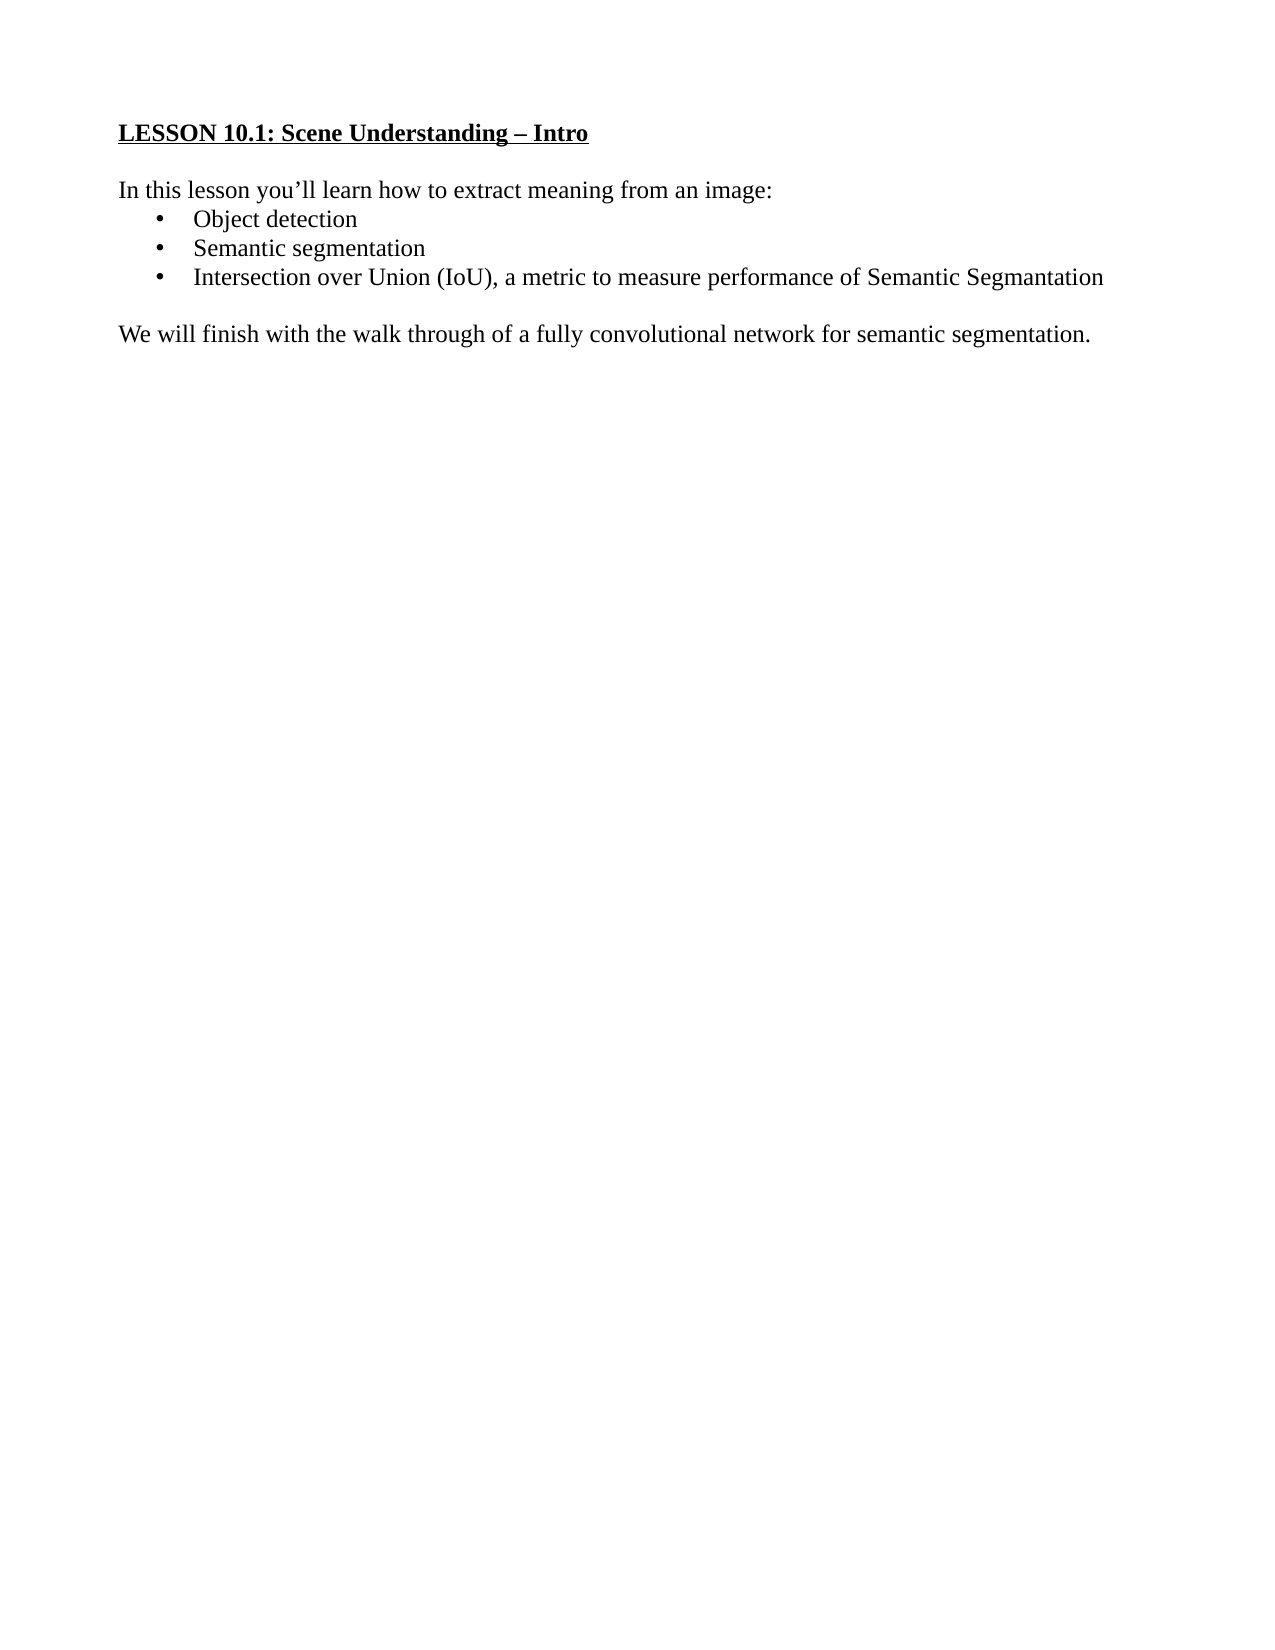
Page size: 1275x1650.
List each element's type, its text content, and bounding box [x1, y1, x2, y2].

list Semantic segmentation [156, 233, 1157, 262]
text LESSON 10.1: Scene Understanding – Intro [118, 118, 1157, 147]
list Intersection over Union (IoU), a metric to measure performance of Semantic Segmantation [156, 262, 1157, 291]
text We will finish with the walk through of a fully convolutional network for semantic segmentation. [118, 319, 1157, 348]
list Object detection [156, 204, 1157, 233]
text In this lesson you’ll learn how to extract meaning from an image: [118, 176, 1157, 204]
